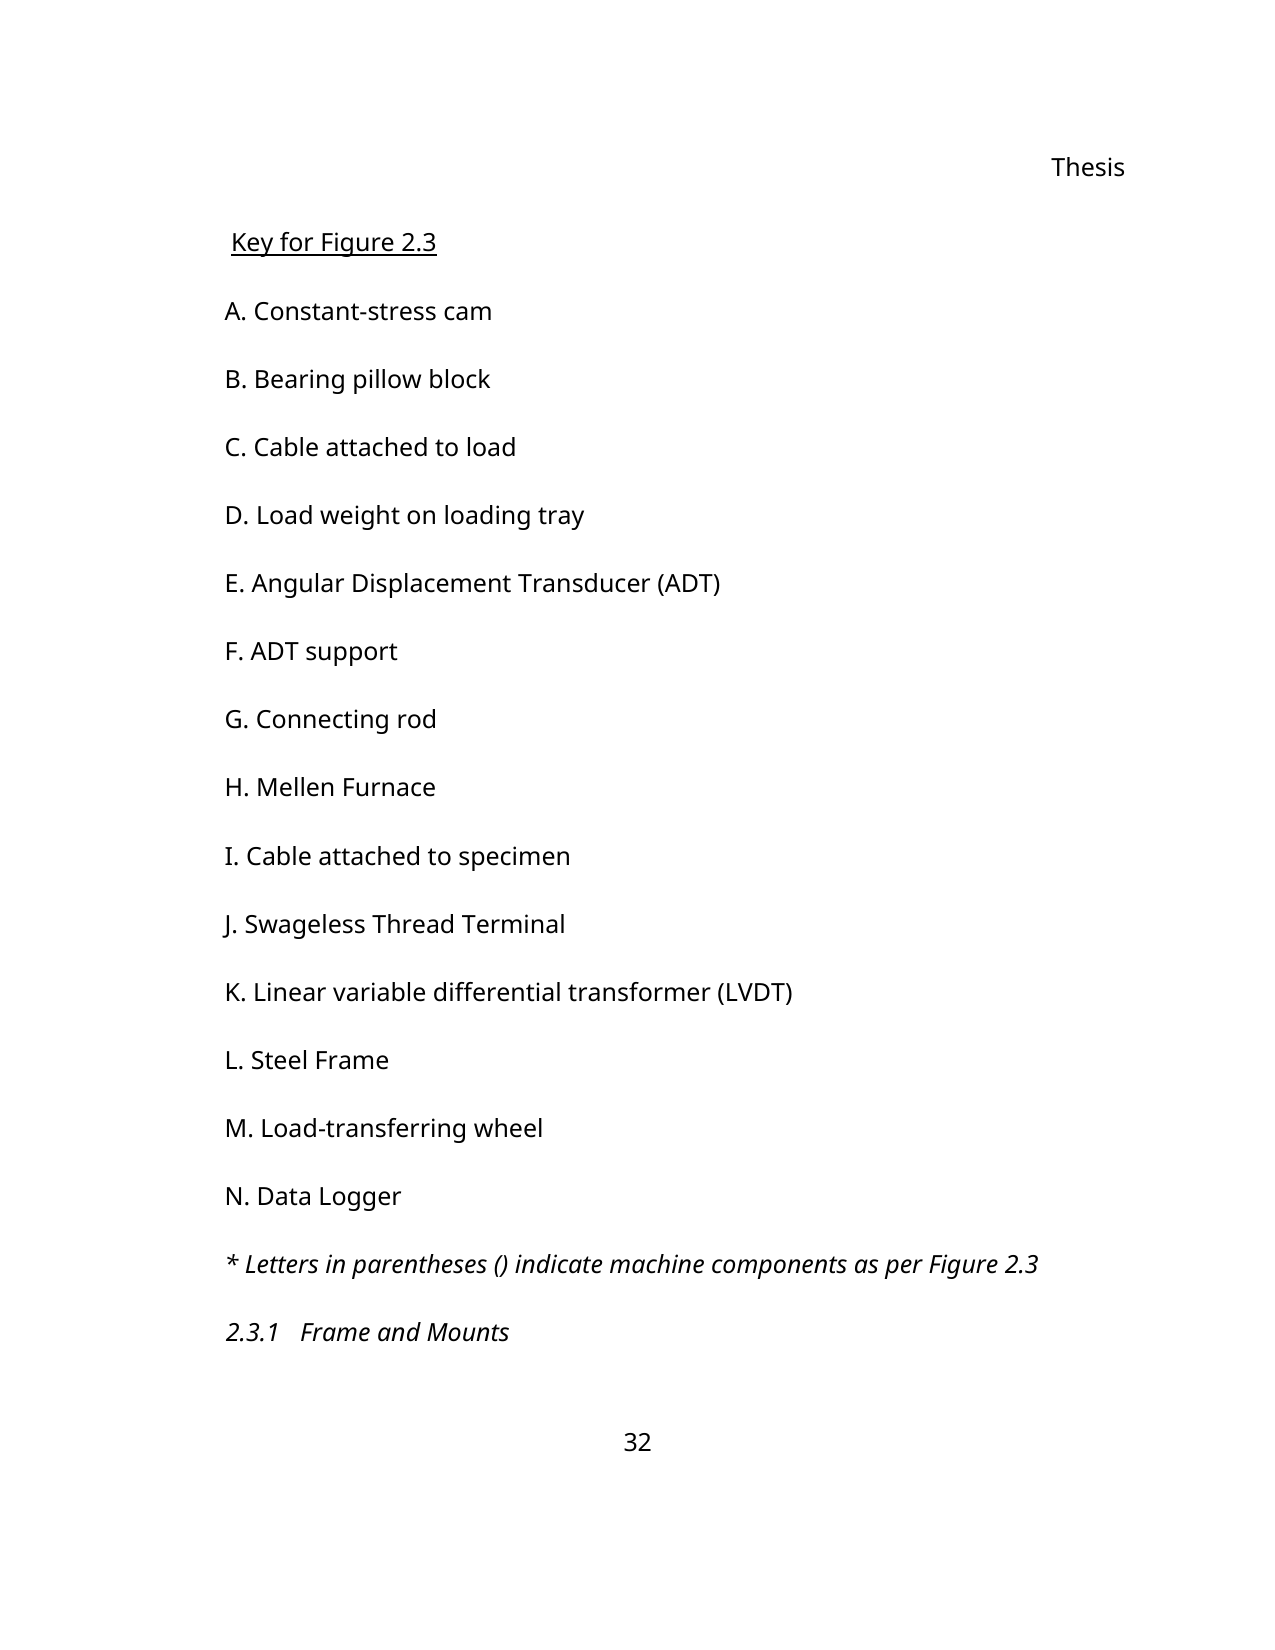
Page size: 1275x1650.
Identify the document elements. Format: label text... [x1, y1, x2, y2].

text G. Connecting rod [224, 702, 1125, 736]
text K. Linear variable differential transformer (LVDT) [224, 974, 1125, 1008]
text L. Steel Frame [224, 1042, 1125, 1077]
text C. Cable attached to load [224, 429, 1125, 463]
text Key for Figure 2.3 [224, 225, 1125, 259]
text * Letters in parentheses () indicate machine components as per Figure 2.3 [224, 1247, 1125, 1281]
text E. Angular Displacement Transducer (ADT) [224, 566, 1125, 600]
text B. Bearing pillow block [224, 361, 1125, 395]
text A. Constant-stress cam [224, 293, 1125, 327]
text I. Cable attached to specimen [224, 838, 1125, 872]
text N. Data Logger [224, 1179, 1125, 1213]
text H. Mellen Furnace [224, 770, 1125, 804]
text 2.3.1 Frame and Mounts [224, 1315, 1125, 1349]
text D. Load weight on loading tray [224, 497, 1125, 532]
text M. Load-transferring wheel [224, 1111, 1125, 1145]
text F. ADT support [224, 634, 1125, 668]
text J. Swageless Thread Terminal [224, 906, 1125, 940]
